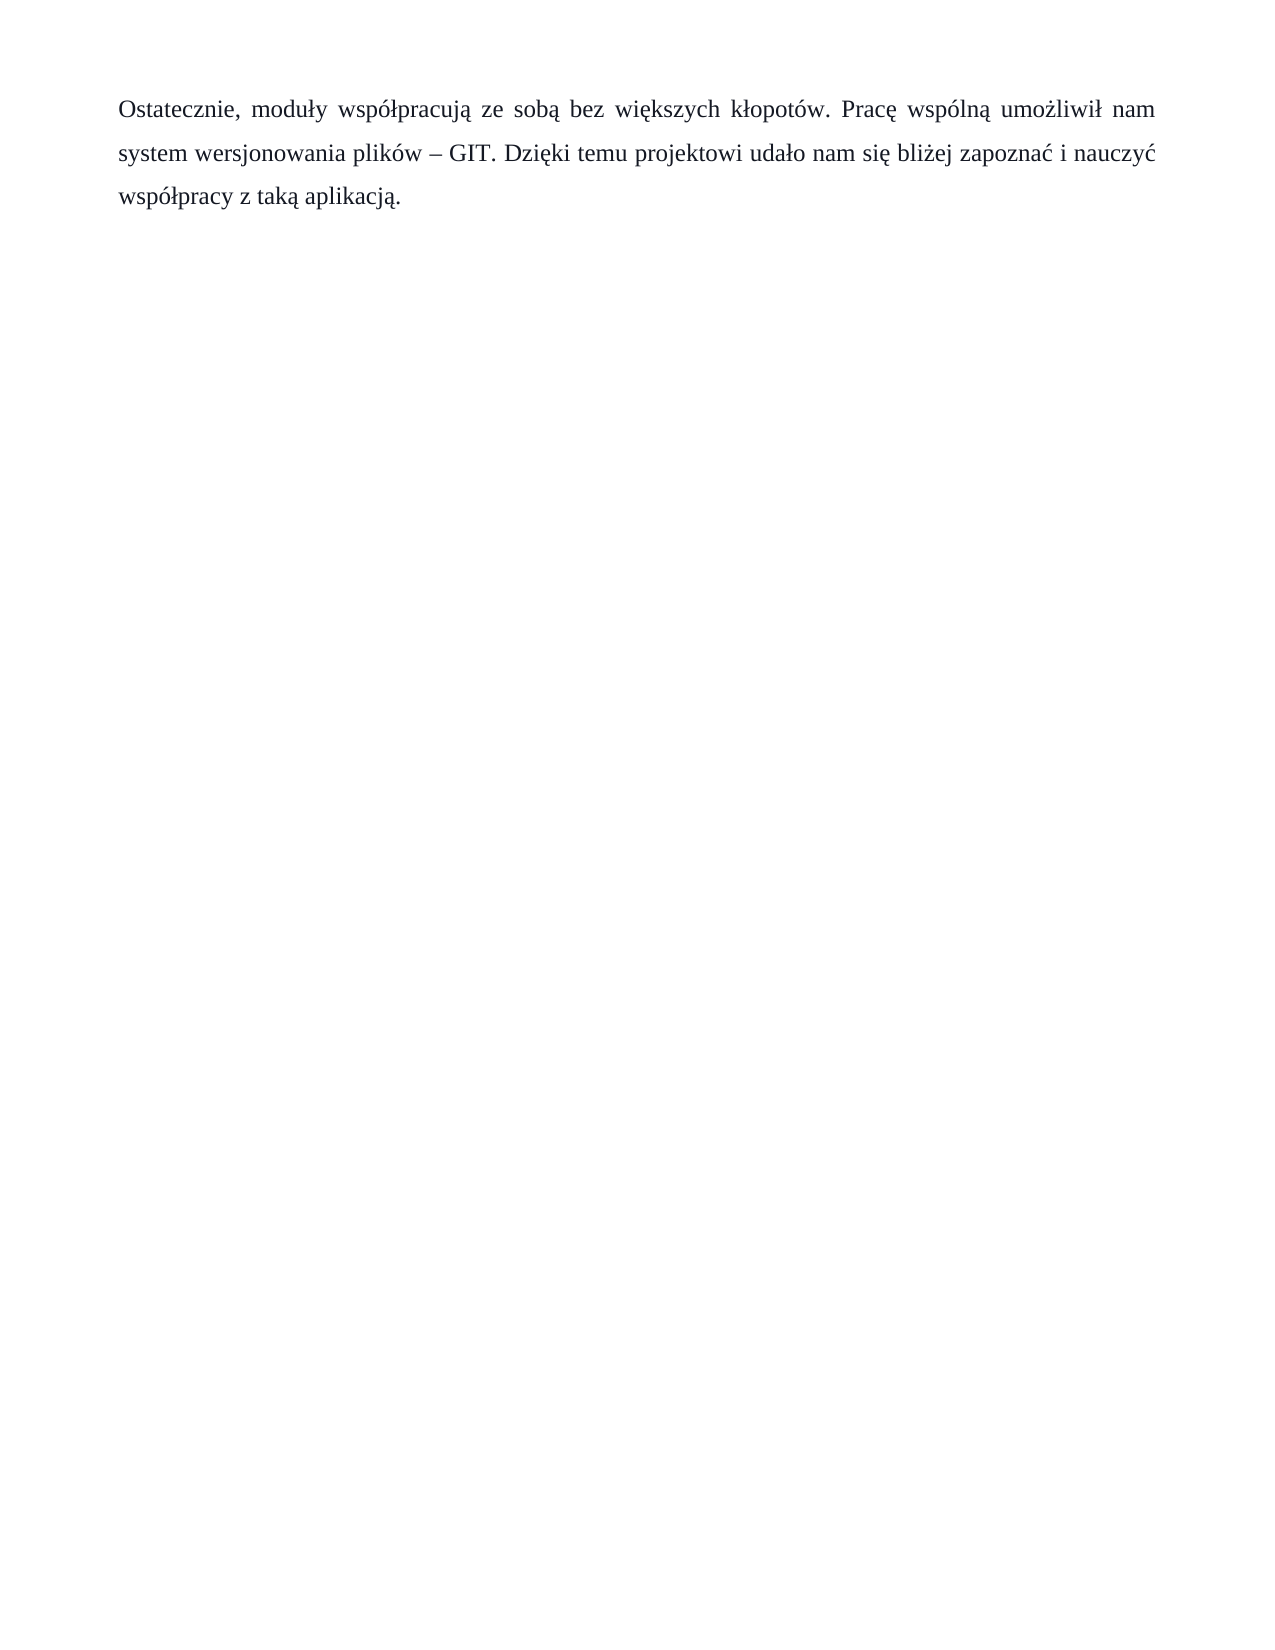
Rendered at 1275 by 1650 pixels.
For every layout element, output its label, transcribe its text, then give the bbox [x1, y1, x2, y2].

text Ostatecznie, moduły współpracują ze sobą bez większych kłopotów. Pracę wspólną umożliwił nam system wersjonowania plików – GIT. Dzięki temu projektowi udało nam się bliżej zapoznać i nauczyć współpracy z taką aplikacją. [118, 94, 1157, 209]
